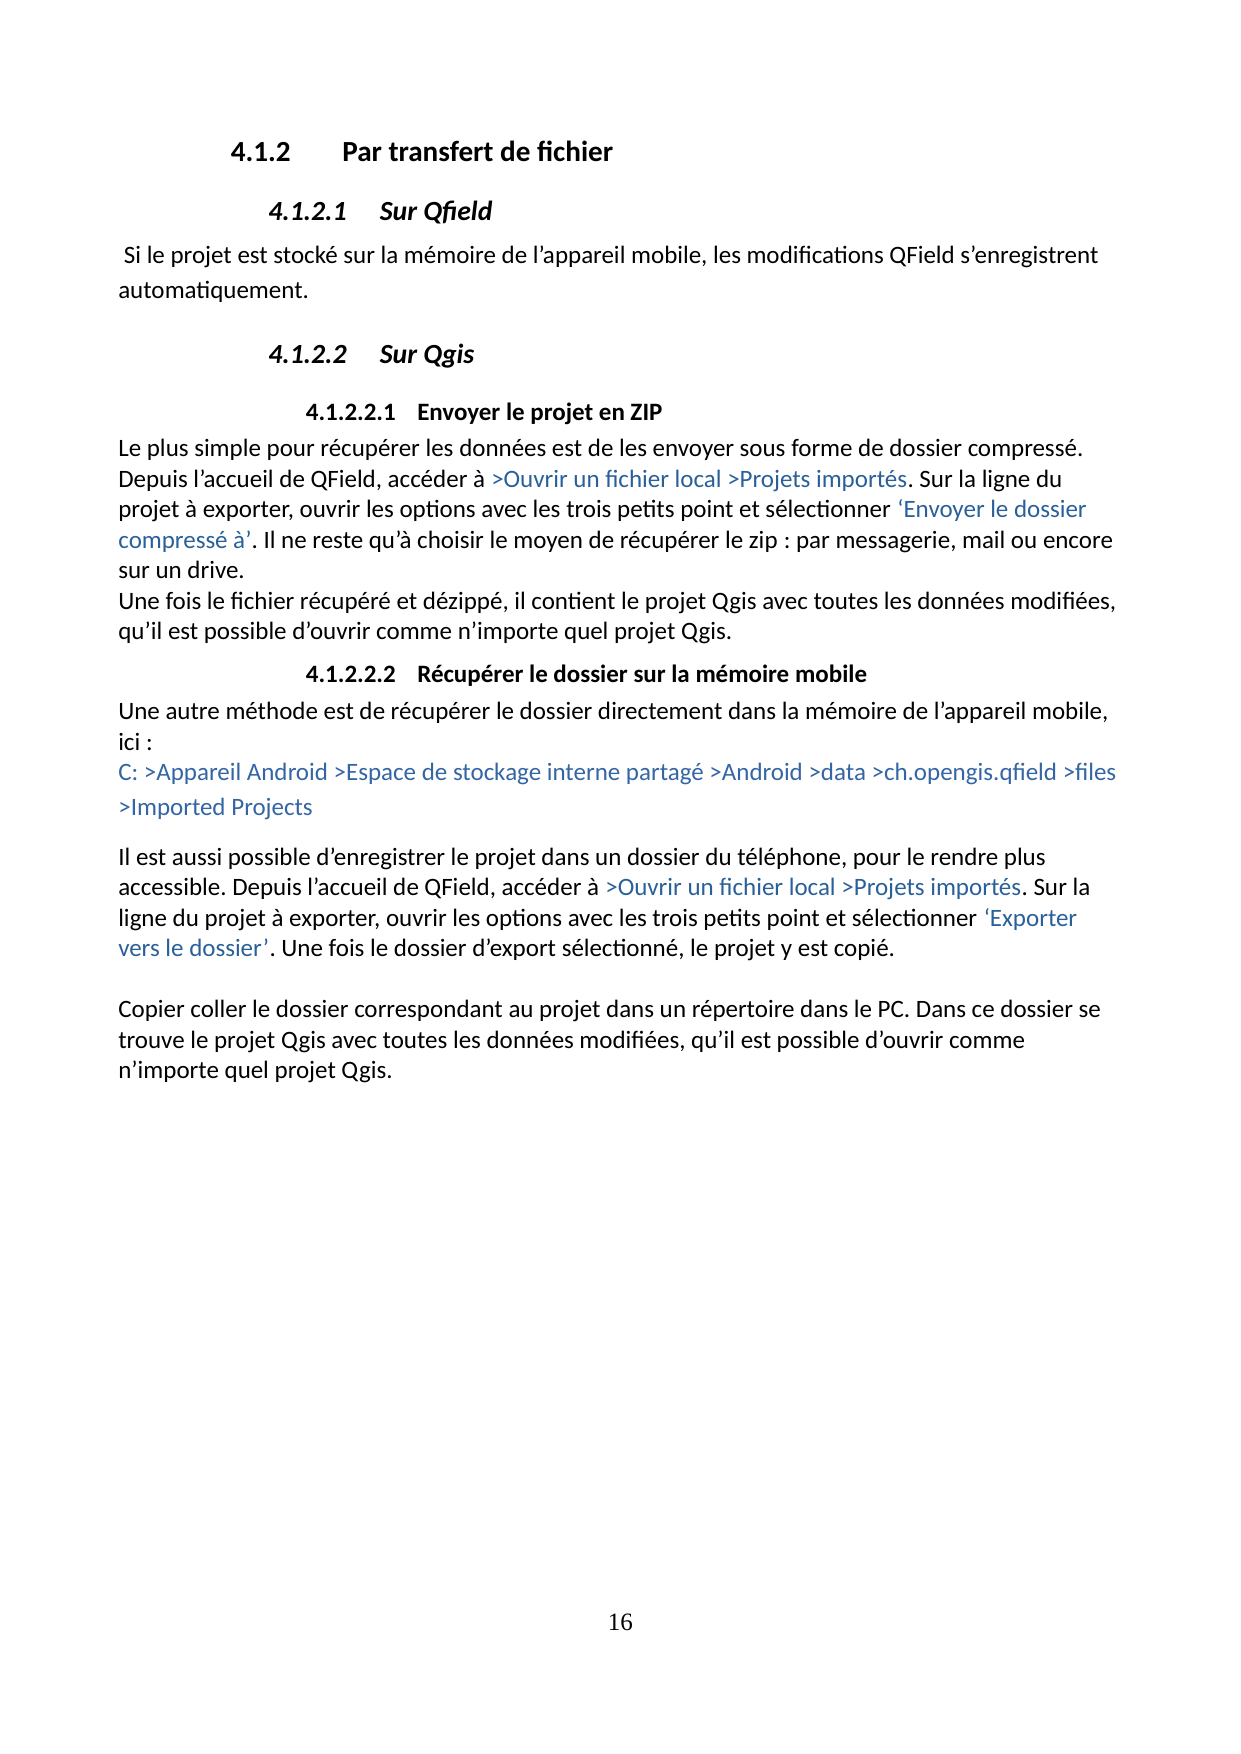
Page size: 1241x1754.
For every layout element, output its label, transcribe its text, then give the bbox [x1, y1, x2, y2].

text Une fois le fichier récupéré et dézippé, il contient le projet Qgis avec toutes les données modifiées, qu’il est possible d’ouvrir comme n’importe quel projet Qgis. [118, 585, 1122, 646]
text Une autre méthode est de récupérer le dossier directement dans la mémoire de l’appareil mobile, ici : [118, 695, 1122, 756]
subtitle Récupérer le dossier sur la mémoire mobile [306, 658, 1122, 689]
text C: >Appareil Android >Espace de stockage interne partagé >Android >data >ch.opengis.qfield >files >Imported Projects [118, 756, 1122, 822]
subtitle Par transfert de fichier [231, 133, 1122, 168]
text Si le projet est stocké sur la mémoire de l’appareil mobile, les modifications QField s’enregistrent automatiquement. [118, 240, 1122, 305]
text Copier coller le dossier correspondant au projet dans un répertoire dans le PC. Dans ce dossier se trouve le projet Qgis avec toutes les données modifiées, qu’il est possible d’ouvrir comme n’importe quel projet Qgis. [118, 993, 1122, 1085]
subtitle Sur Qgis [268, 337, 1122, 371]
subtitle Sur Qfield [268, 193, 1122, 227]
text Le plus simple pour récupérer les données est de les envoyer sous forme de dossier compressé. Depuis l’accueil de QField, accéder à >Ouvrir un fichier local >Projets importés. Sur la ligne du projet à exporter, ouvrir les options avec les trois petits point et sélectionner ‘Envoyer le dossier compressé à’. Il ne reste qu’à choisir le moyen de récupérer le zip : par messagerie, mail ou encore sur un drive. [118, 432, 1122, 585]
subtitle Envoyer le projet en ZIP [306, 396, 1122, 426]
text Il est aussi possible d’enregistrer le projet dans un dossier du téléphone, pour le rendre plus accessible. Depuis l’accueil de QField, accéder à >Ouvrir un fichier local >Projets importés. Sur la ligne du projet à exporter, ouvrir les options avec les trois petits point et sélectionner ‘Exporter vers le dossier’. Une fois le dossier d’export sélectionné, le projet y est copié. [118, 841, 1122, 963]
